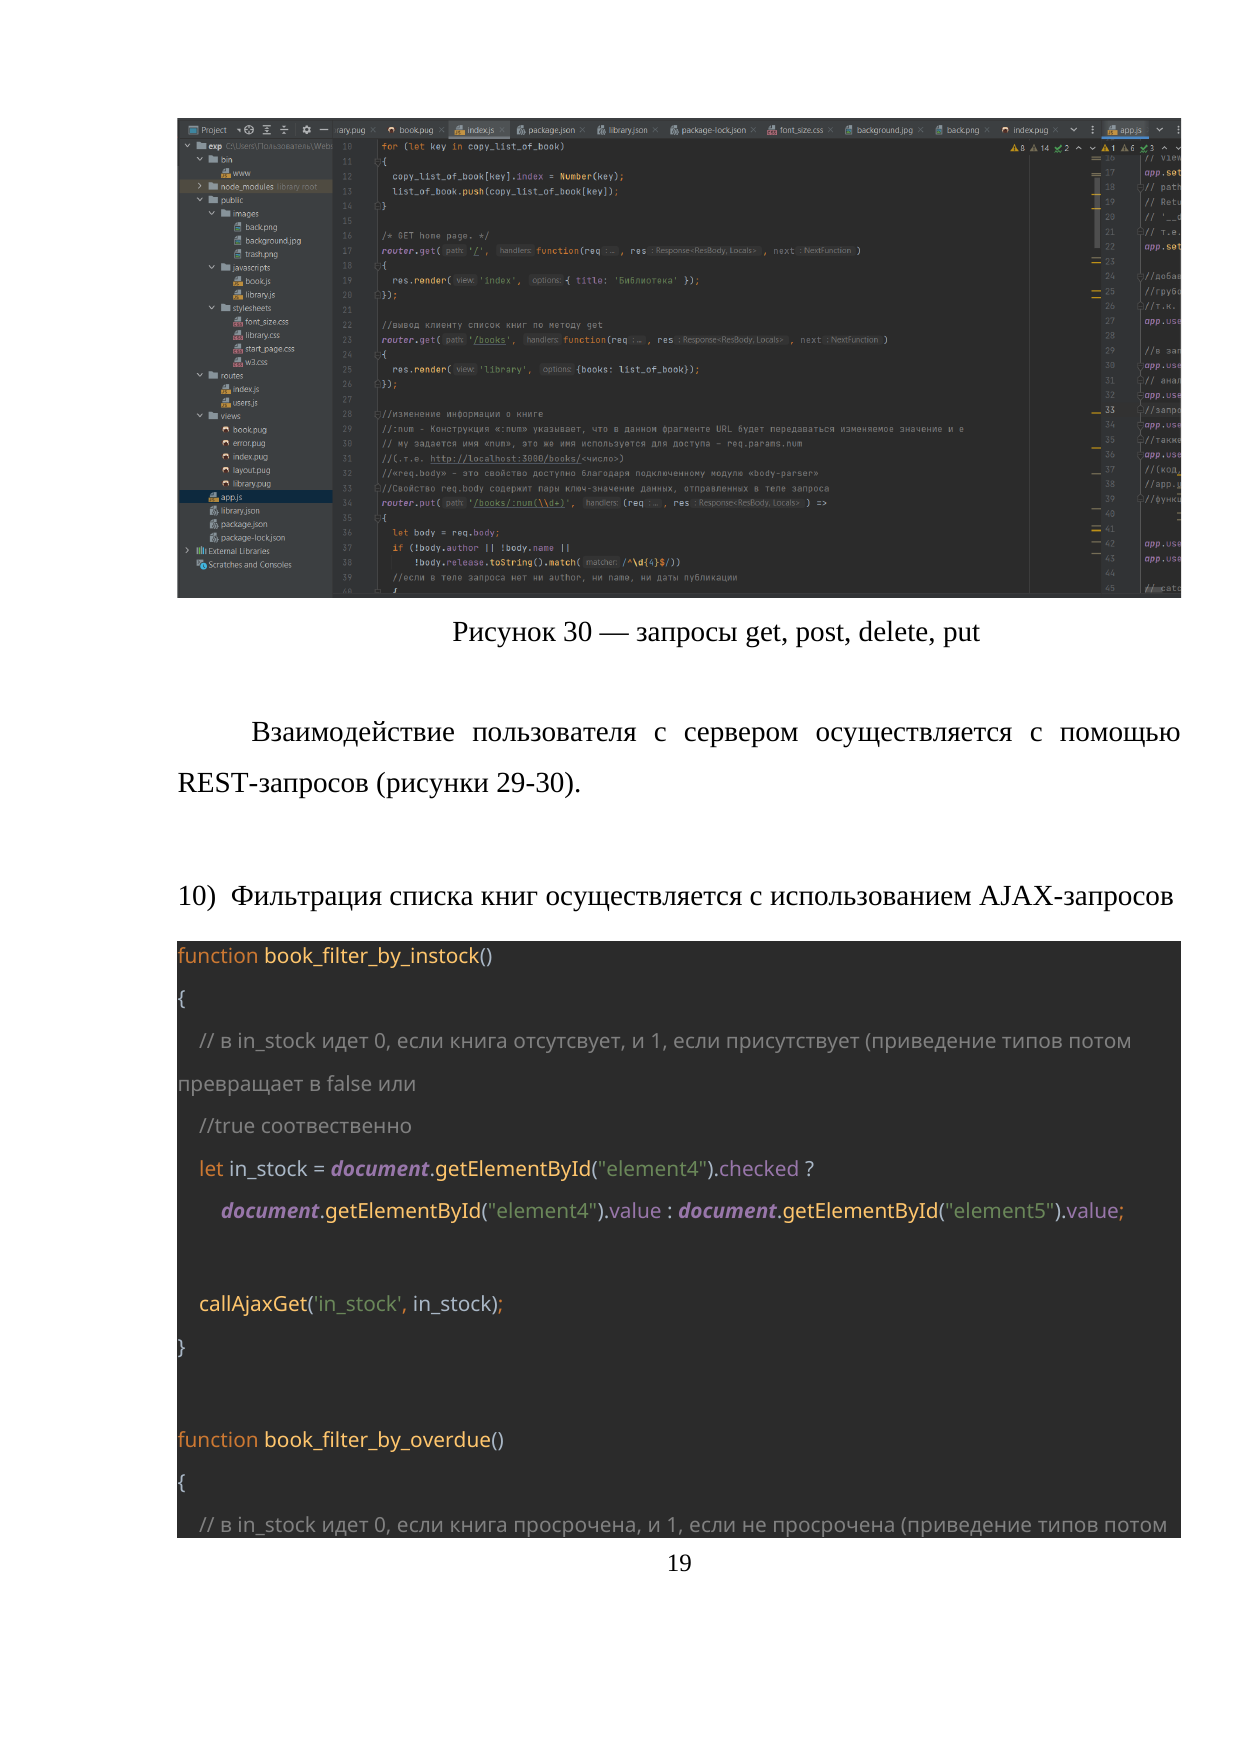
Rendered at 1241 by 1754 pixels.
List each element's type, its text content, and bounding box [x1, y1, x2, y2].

text 10) Фильтрация списка книг осуществляется с использованием AJAX-запросов [177, 878, 1181, 912]
picture [177, 118, 1182, 598]
text Взаимодействие пользователя с сервером осуществляется с помощью REST-запросов (рисунки 29-30). [177, 714, 1181, 798]
text function book_filter_by_instock() { // в in_stock идет 0, если книга отсутсвует, и 1, если присутствует (приведение типов потом превращает в false или //true соотвественно let in_stock = document.getElementById("element4").checked ? document.getElementById("element4").value : document.getElementById("element5").value; callAjaxGet('in_stock', in_stock); } function book_filter_by_overdue() { // в in_stock идет 0, если книга просрочена, и 1, если не просрочена (приведение типов потом [177, 941, 1181, 1538]
text Рисунок 30 — запросы get, post, delete, put [177, 598, 1181, 647]
